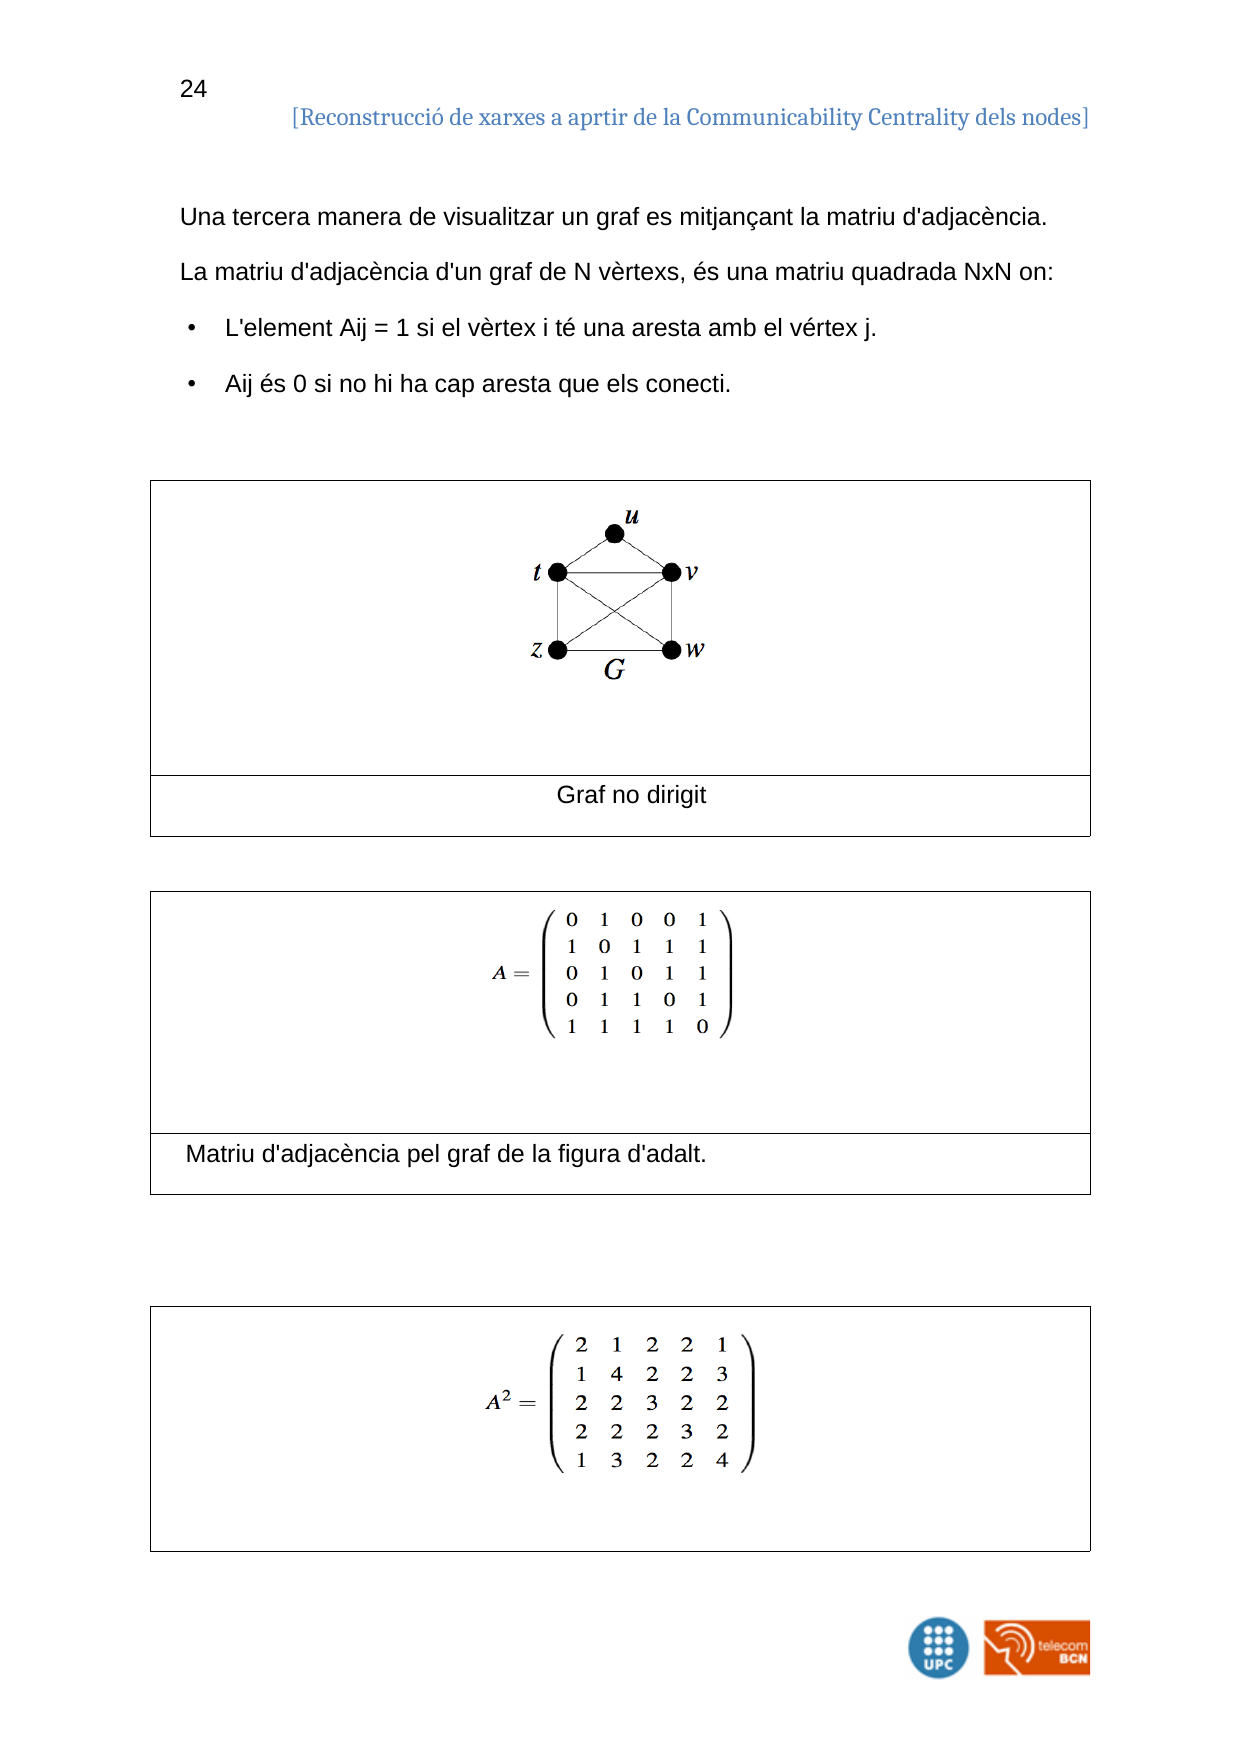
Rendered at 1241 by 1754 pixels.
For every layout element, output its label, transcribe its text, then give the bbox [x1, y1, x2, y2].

table_header [151, 892, 1090, 1133]
picture [450, 1311, 791, 1492]
table_cell Graf no dirigit [151, 776, 1090, 836]
picture [472, 485, 768, 715]
table_cell Matriu d'adjacència pel graf de la figura d'adalt. [151, 1134, 1090, 1194]
list Aij és 0 si no hi ha cap aresta que els conecti. [187, 369, 1090, 397]
picture [468, 897, 772, 1074]
table_header [151, 481, 1090, 774]
text Una tercera manera de visualitzar un graf es mitjançant la matriu d'adjacència. [150, 202, 1090, 230]
list L'element Aij = 1 si el vèrtex i té una aresta amb el vértex j. [187, 313, 1090, 342]
picture [904, 1614, 1091, 1681]
text La matriu d'adjacència d'un graf de N vèrtexs, és una matriu quadrada NxN on: [150, 257, 1090, 286]
table_header [151, 1307, 1090, 1551]
